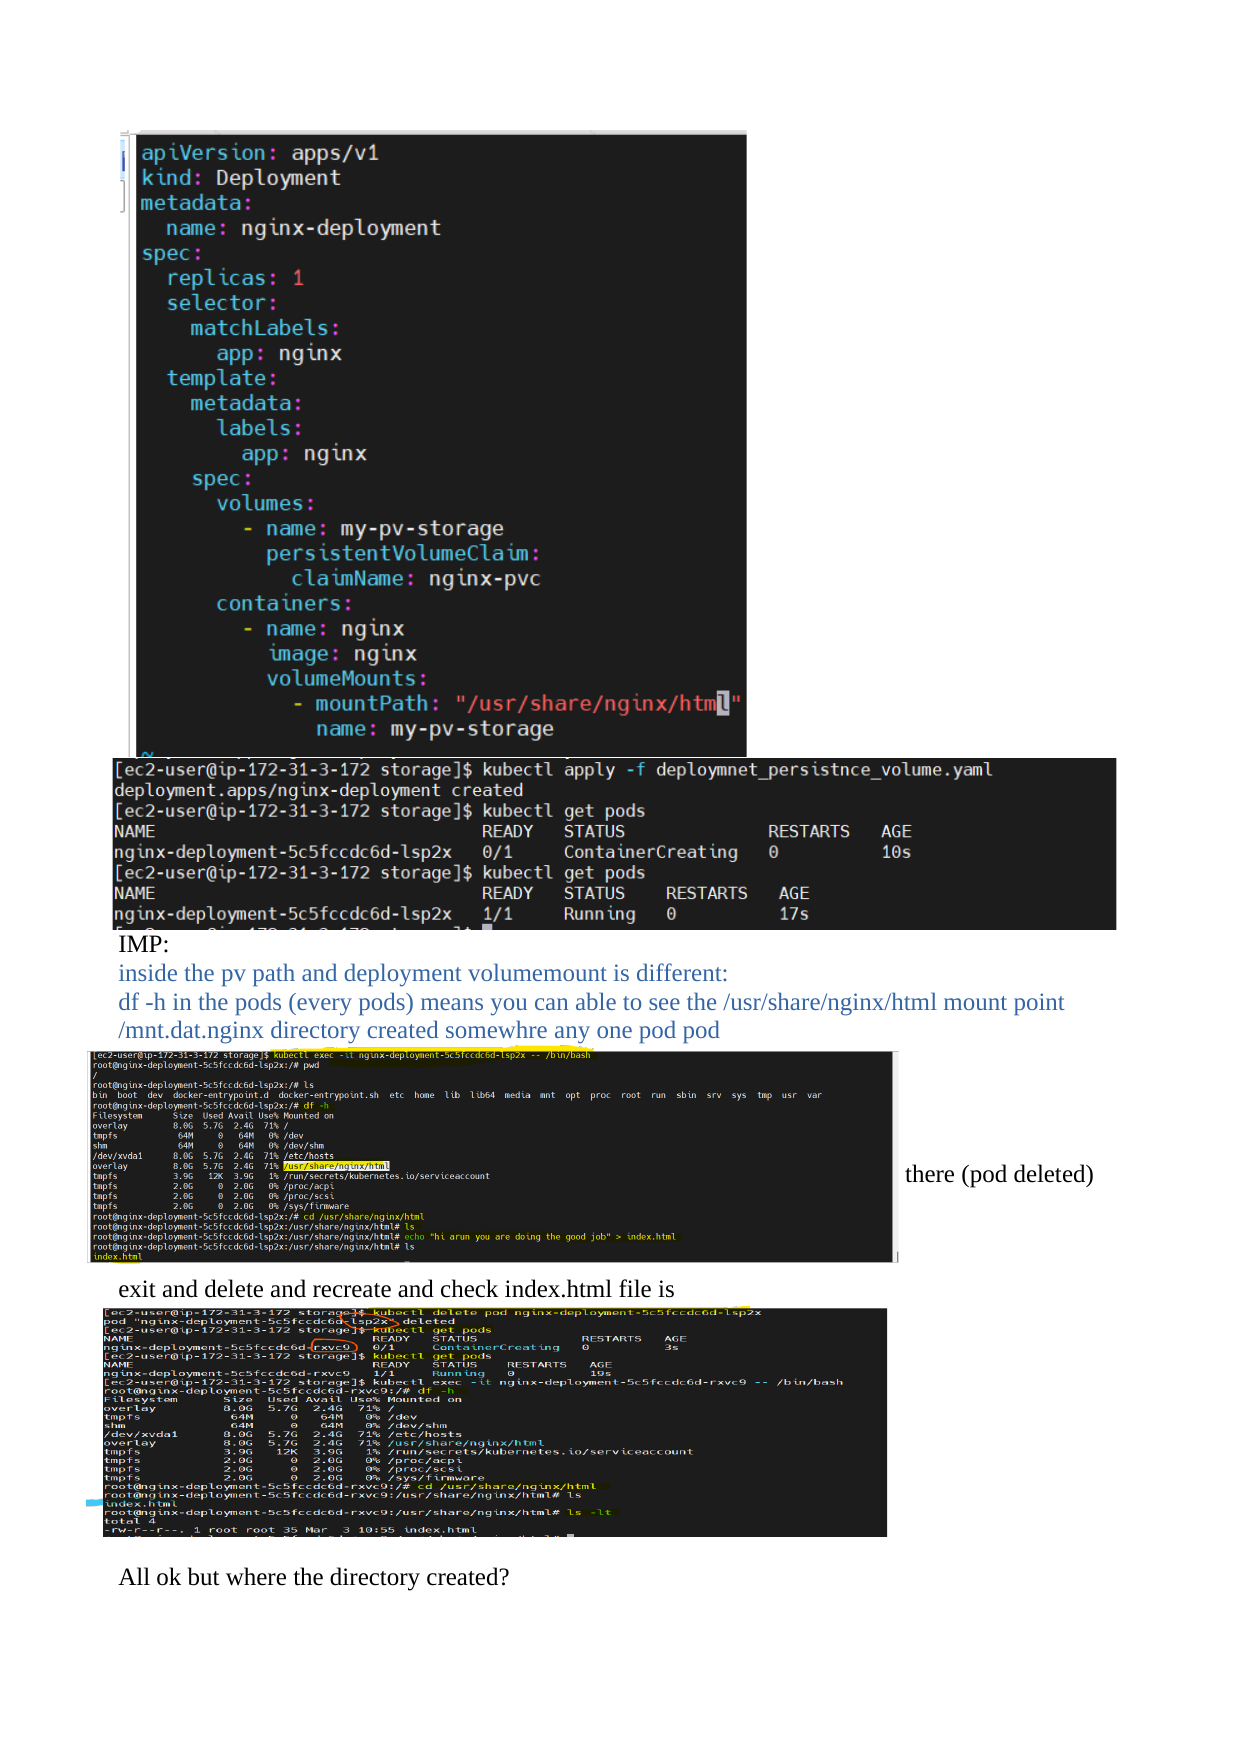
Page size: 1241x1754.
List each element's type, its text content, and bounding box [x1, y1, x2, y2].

text /mnt.dat.nginx directory created somewhre any one pod pod [118, 1016, 1122, 1044]
picture [86, 1306, 888, 1537]
text df -h in the pods (every pods) means you can able to see the /usr/share/nginx/html mount point [118, 987, 1122, 1016]
text All ok but where the directory created? [118, 1562, 1122, 1619]
picture [86, 1045, 899, 1264]
text exit and delete and recreate and check index.html file is [118, 1274, 1122, 1303]
picture [120, 130, 747, 757]
text there (pod deleted) [899, 1159, 1122, 1188]
picture [112, 758, 1117, 930]
text IMP: inside the pv path and deployment volumemount is different: [118, 664, 1122, 987]
